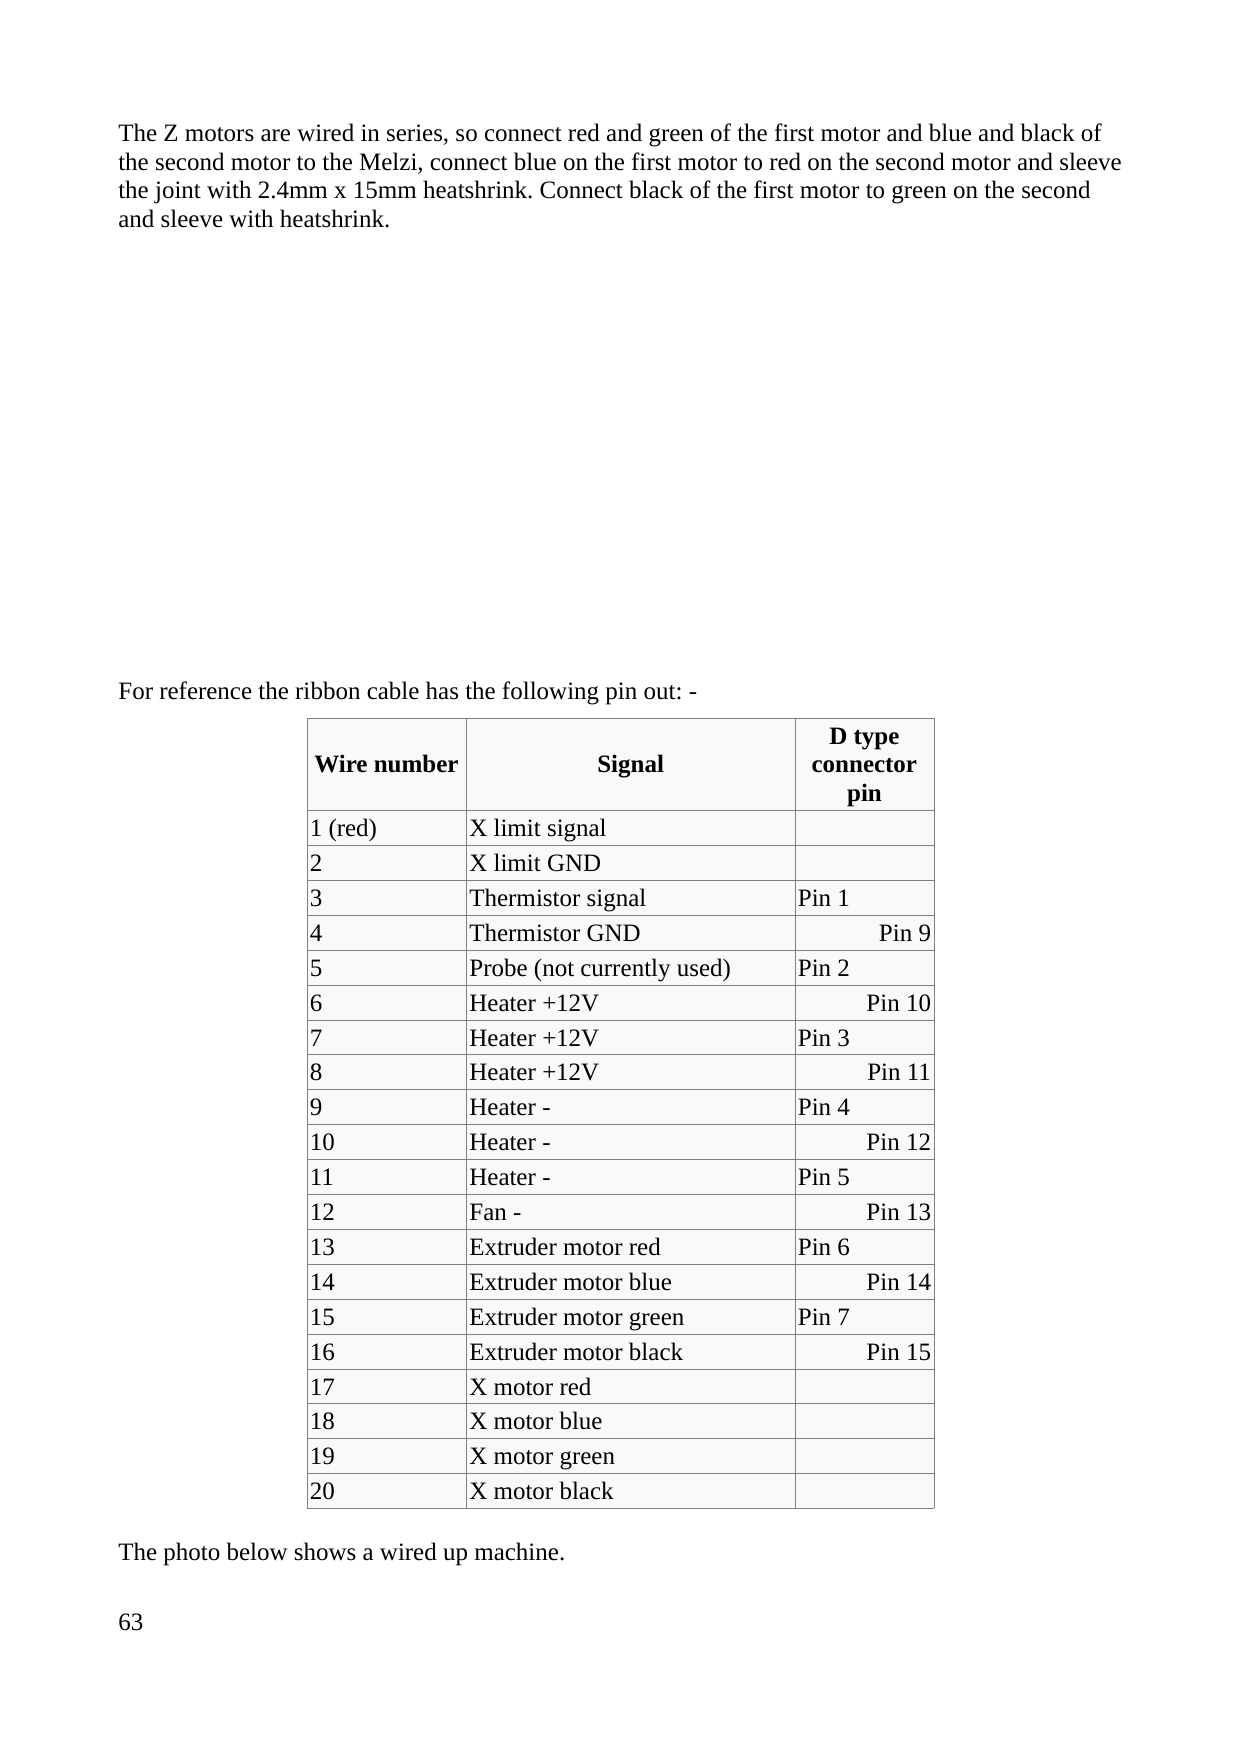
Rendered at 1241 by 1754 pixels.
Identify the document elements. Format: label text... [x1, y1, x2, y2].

table_cell 5 [308, 951, 466, 984]
table_cell Heater - [467, 1160, 795, 1194]
table_header Wire number [308, 719, 466, 810]
table_cell Pin 2 [796, 951, 934, 984]
text For reference the ribbon cable has the following pin out: - [118, 676, 1122, 705]
text The Z motors are wired in series, so connect red and green of the first motor and blue and black of the second motor to the Melzi, connect blue on the first motor to red on the second motor and sleeve the joint with 2.4mm x 15mm heatshrink. Connect black of the first motor to green on the second and sleeve with heatshrink. [118, 118, 1122, 233]
table_cell Fan - [467, 1195, 795, 1229]
table_cell X motor black [467, 1474, 795, 1508]
table_cell Extruder motor red [467, 1230, 795, 1264]
table_cell Heater - [467, 1125, 795, 1159]
table_cell X limit signal [467, 811, 795, 845]
table_cell 6 [308, 986, 466, 1019]
table_cell Pin 6 [796, 1230, 934, 1264]
table_cell Pin 12 [796, 1125, 934, 1159]
table_cell [796, 1439, 934, 1473]
table_cell 14 [308, 1265, 466, 1299]
table_cell X motor blue [467, 1404, 795, 1438]
table_cell [796, 1474, 934, 1508]
table_cell 2 [308, 846, 466, 880]
table_cell 17 [308, 1370, 466, 1403]
table_cell Pin 10 [796, 986, 934, 1019]
table_header D type connector pin [796, 719, 934, 810]
table_cell Pin 15 [796, 1335, 934, 1368]
table_cell 13 [308, 1230, 466, 1264]
table_cell X limit GND [467, 846, 795, 880]
table_cell 1 (red) [308, 811, 466, 845]
table_cell 10 [308, 1125, 466, 1159]
table_cell Pin 7 [796, 1300, 934, 1333]
table_cell Pin 14 [796, 1265, 934, 1299]
table_cell X motor green [467, 1439, 795, 1473]
table_cell Extruder motor black [467, 1335, 795, 1368]
table_cell 9 [308, 1090, 466, 1124]
table_cell Pin 4 [796, 1090, 934, 1124]
table_cell 11 [308, 1160, 466, 1194]
table_cell Pin 9 [796, 916, 934, 950]
table_cell Heater +12V [467, 1021, 795, 1054]
table_cell [796, 811, 934, 845]
table_cell [796, 1404, 934, 1438]
table_cell 7 [308, 1021, 466, 1054]
table_cell Extruder motor green [467, 1300, 795, 1333]
table_cell [796, 1370, 934, 1403]
table_cell Heater +12V [467, 1055, 795, 1089]
table_cell Pin 3 [796, 1021, 934, 1054]
table_cell Heater +12V [467, 986, 795, 1019]
table_header Signal [467, 719, 795, 810]
table_cell Heater - [467, 1090, 795, 1124]
table_cell X motor red [467, 1370, 795, 1403]
table_cell 8 [308, 1055, 466, 1089]
table_cell 12 [308, 1195, 466, 1229]
table_cell Thermistor signal [467, 881, 795, 915]
table_cell 18 [308, 1404, 466, 1438]
table_cell Extruder motor blue [467, 1265, 795, 1299]
table_cell Pin 5 [796, 1160, 934, 1194]
table_cell [796, 846, 934, 880]
table_cell 15 [308, 1300, 466, 1333]
text The photo below shows a wired up machine. [118, 1508, 1122, 1566]
table_cell 3 [308, 881, 466, 915]
table_cell Pin 1 [796, 881, 934, 915]
table_cell 19 [308, 1439, 466, 1473]
table_cell Pin 11 [796, 1055, 934, 1089]
table_cell 20 [308, 1474, 466, 1508]
table_cell 16 [308, 1335, 466, 1368]
table_cell Probe (not currently used) [467, 951, 795, 984]
table_cell Pin 13 [796, 1195, 934, 1229]
table_cell Thermistor GND [467, 916, 795, 950]
table_cell 4 [308, 916, 466, 950]
